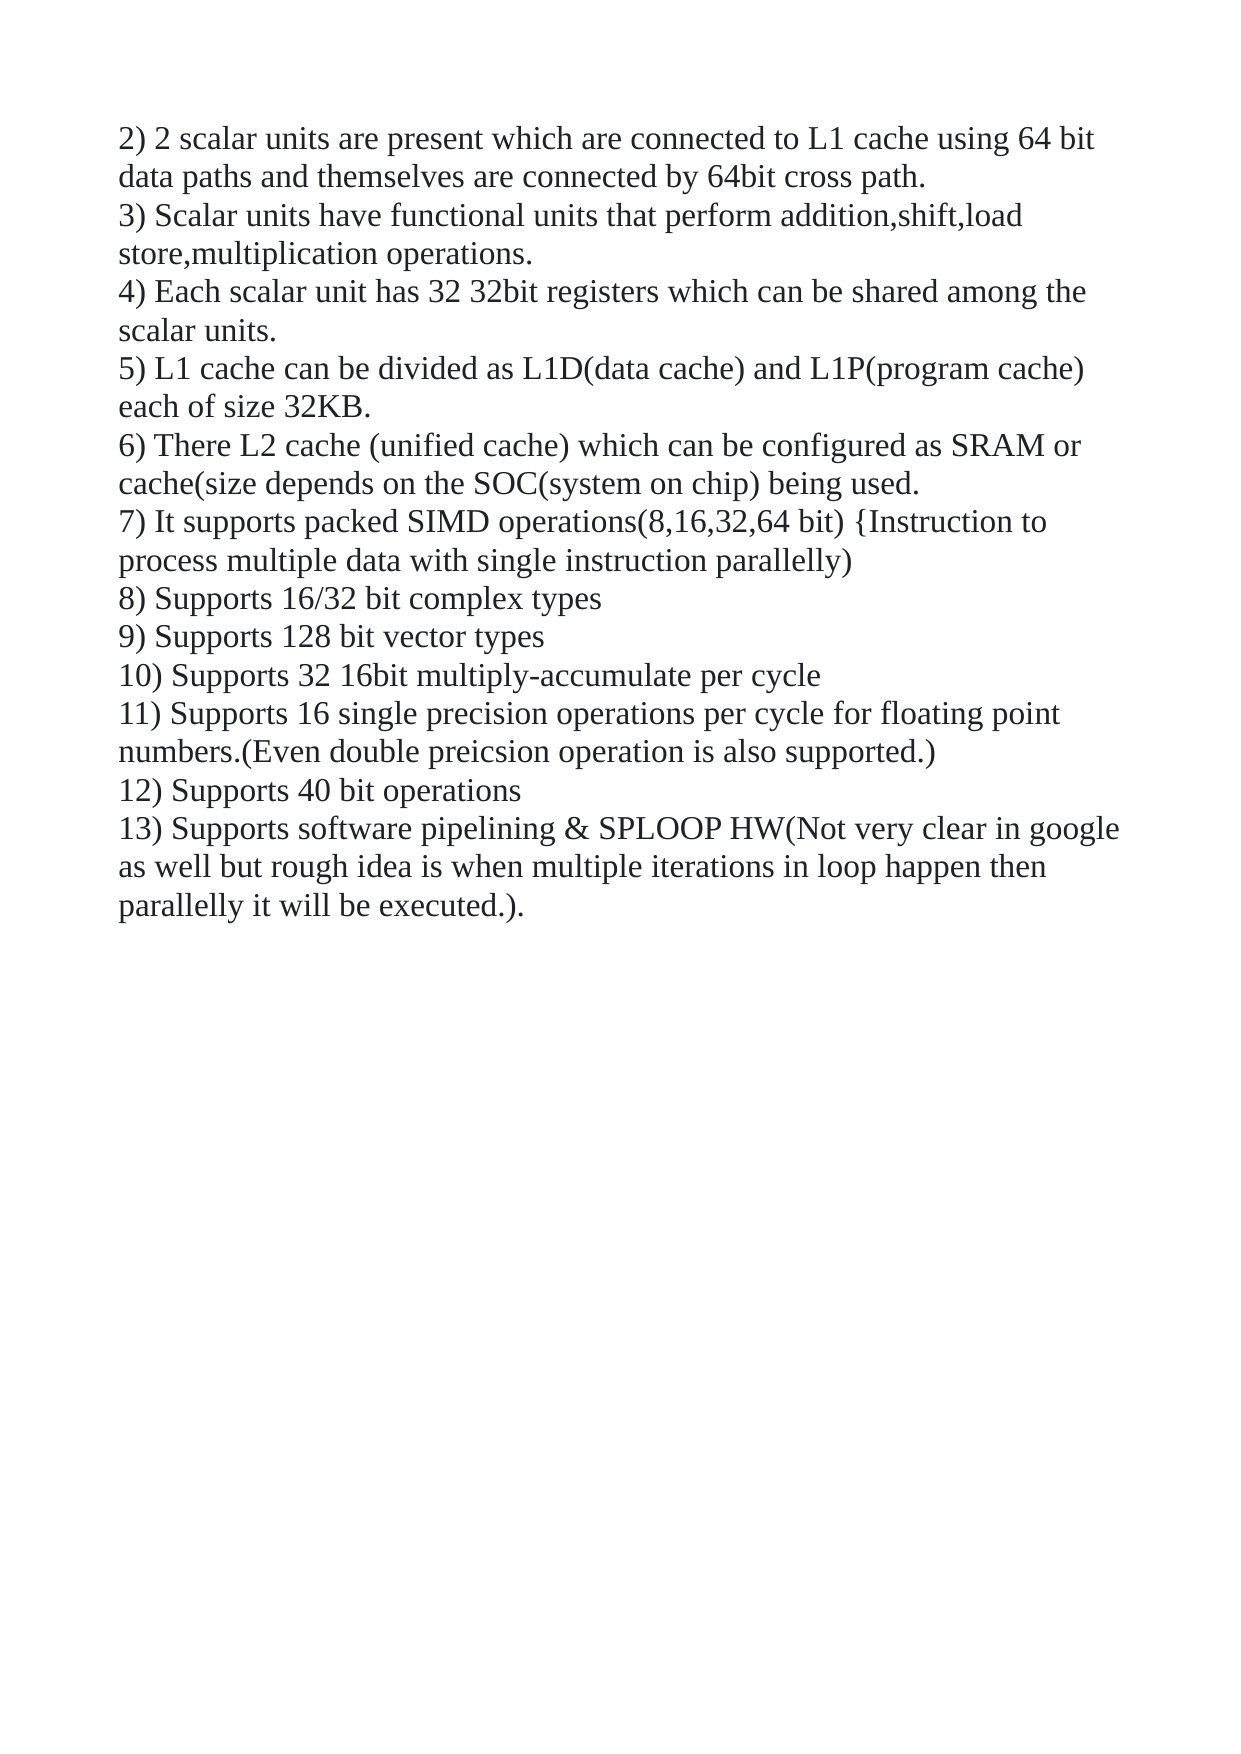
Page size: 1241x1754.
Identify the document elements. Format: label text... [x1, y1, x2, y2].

text 9) Supports 128 bit vector types [118, 616, 1122, 655]
text 3) Scalar units have functional units that perform addition,shift,load store,multiplication operations. [118, 195, 1122, 271]
text 5) L1 cache can be divided as L1D(data cache) and L1P(program cache) each of size 32KB. [118, 348, 1122, 425]
text 2) 2 scalar units are present which are connected to L1 cache using 64 bit data paths and themselves are connected by 64bit cross path. [118, 118, 1122, 195]
text 8) Supports 16/32 bit complex types [118, 578, 1122, 616]
text 4) Each scalar unit has 32 32bit registers which can be shared among the scalar units. [118, 271, 1122, 348]
text 10) Supports 32 16bit multiply-accumulate per cycle [118, 655, 1122, 693]
text 11) Supports 16 single precision operations per cycle for floating point numbers.(Even double preicsion operation is also supported.) [118, 693, 1122, 770]
text 12) Supports 40 bit operations [118, 770, 1122, 808]
text 6) There L2 cache (unified cache) which can be configured as SRAM or cache(size depends on the SOC(system on chip) being used. [118, 425, 1122, 501]
text 7) It supports packed SIMD operations(8,16,32,64 bit) {Instruction to process multiple data with single instruction parallelly) [118, 501, 1122, 578]
text 13) Supports software pipelining & SPLOOP HW(Not very clear in google as well but rough idea is when multiple iterations in loop happen then parallelly it will be executed.). [118, 808, 1122, 923]
